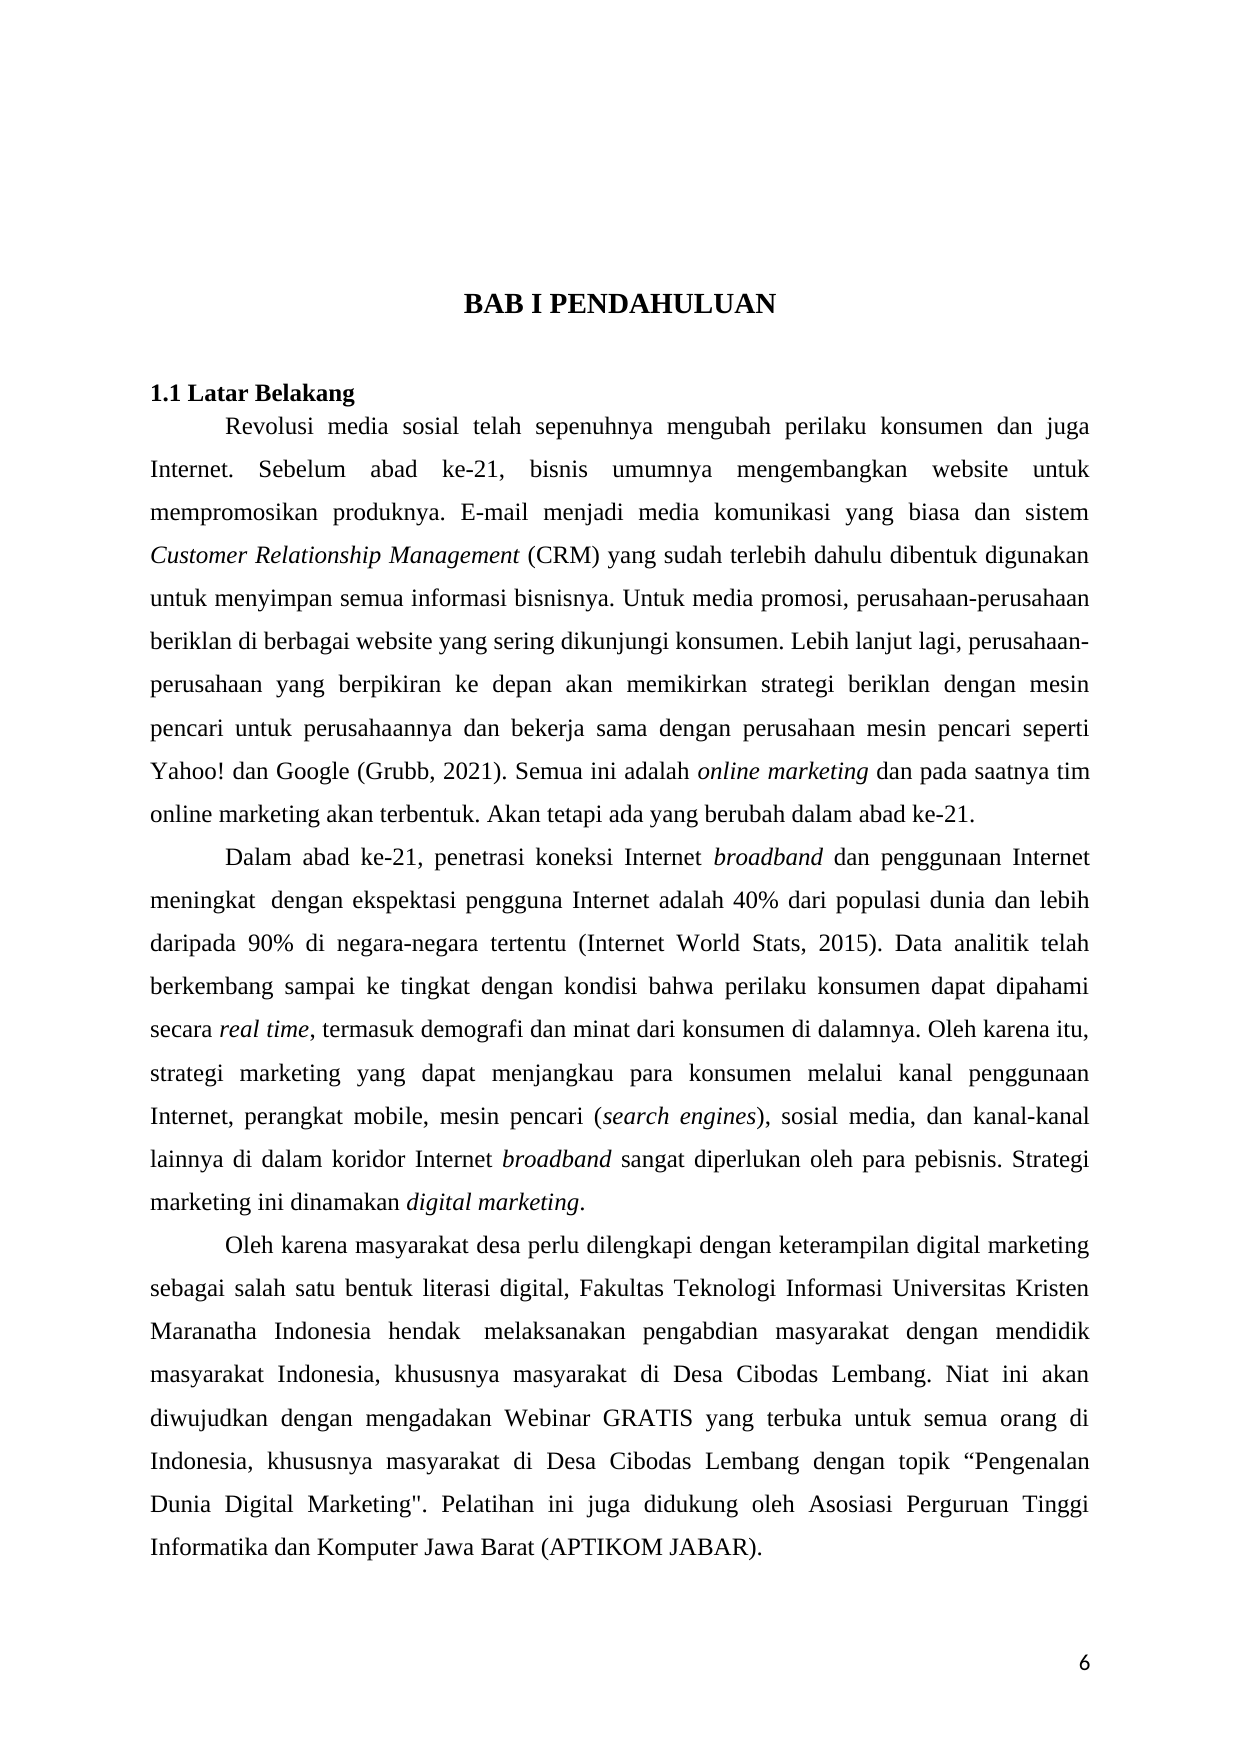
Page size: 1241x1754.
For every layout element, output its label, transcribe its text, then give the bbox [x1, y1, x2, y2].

subtitle BAB I PENDAHULUAN [150, 286, 1090, 320]
text Oleh karena masyarakat desa perlu dilengkapi dengan keterampilan digital marketing sebagai salah satu bentuk literasi digital, Fakultas Teknologi Informasi Universitas Kristen Maranatha Indonesia hendak melaksanakan pengabdian masyarakat dengan mendidik masyarakat Indonesia, khususnya masyarakat di Desa Cibodas Lembang. Niat ini akan diwujudkan dengan mengadakan Webinar GRATIS yang terbuka untuk semua orang di Indonesia, khususnya masyarakat di Desa Cibodas Lembang dengan topik “Pengenalan Dunia Digital Marketing". Pelatihan ini juga didukung oleh Asosiasi Perguruan Tinggi Informatika dan Komputer Jawa Barat (APTIKOM JABAR). [150, 1230, 1090, 1561]
text Revolusi media sosial telah sepenuhnya mengubah perilaku konsumen dan juga Internet. Sebelum abad ke-21, bisnis umumnya mengembangkan website untuk mempromosikan produknya. E-mail menjadi media komunikasi yang biasa dan sistem Customer Relationship Management (CRM) yang sudah terlebih dahulu dibentuk digunakan untuk menyimpan semua informasi bisnisnya. Untuk media promosi, perusahaan-perusahaan beriklan di berbagai website yang sering dikunjungi konsumen. Lebih lanjut lagi, perusahaan-perusahaan yang berpikiran ke depan akan memikirkan strategi beriklan dengan mesin pencari untuk perusahaannya dan bekerja sama dengan perusahaan mesin pencari seperti Yahoo! dan Google (Grubb, 2021). Semua ini adalah online marketing dan pada saatnya tim online marketing akan terbentuk. Akan tetapi ada yang berubah dalam abad ke-21. [150, 411, 1090, 828]
text Dalam abad ke-21, penetrasi koneksi Internet broadband dan penggunaan Internet meningkat dengan ekspektasi pengguna Internet adalah 40% dari populasi dunia dan lebih daripada 90% di negara-negara tertentu (Internet World Stats, 2015). Data analitik telah berkembang sampai ke tingkat dengan kondisi bahwa perilaku konsumen dapat dipahami secara real time, termasuk demografi dan minat dari konsumen di dalamnya. Oleh karena itu, strategi marketing yang dapat menjangkau para konsumen melalui kanal penggunaan Internet, perangkat mobile, mesin pencari (search engines), sosial media, dan kanal-kanal lainnya di dalam koridor Internet broadband sangat diperlukan oleh para pebisnis. Strategi marketing ini dinamakan digital marketing. [150, 842, 1090, 1216]
subtitle 1.1 Latar Belakang [150, 378, 1090, 407]
